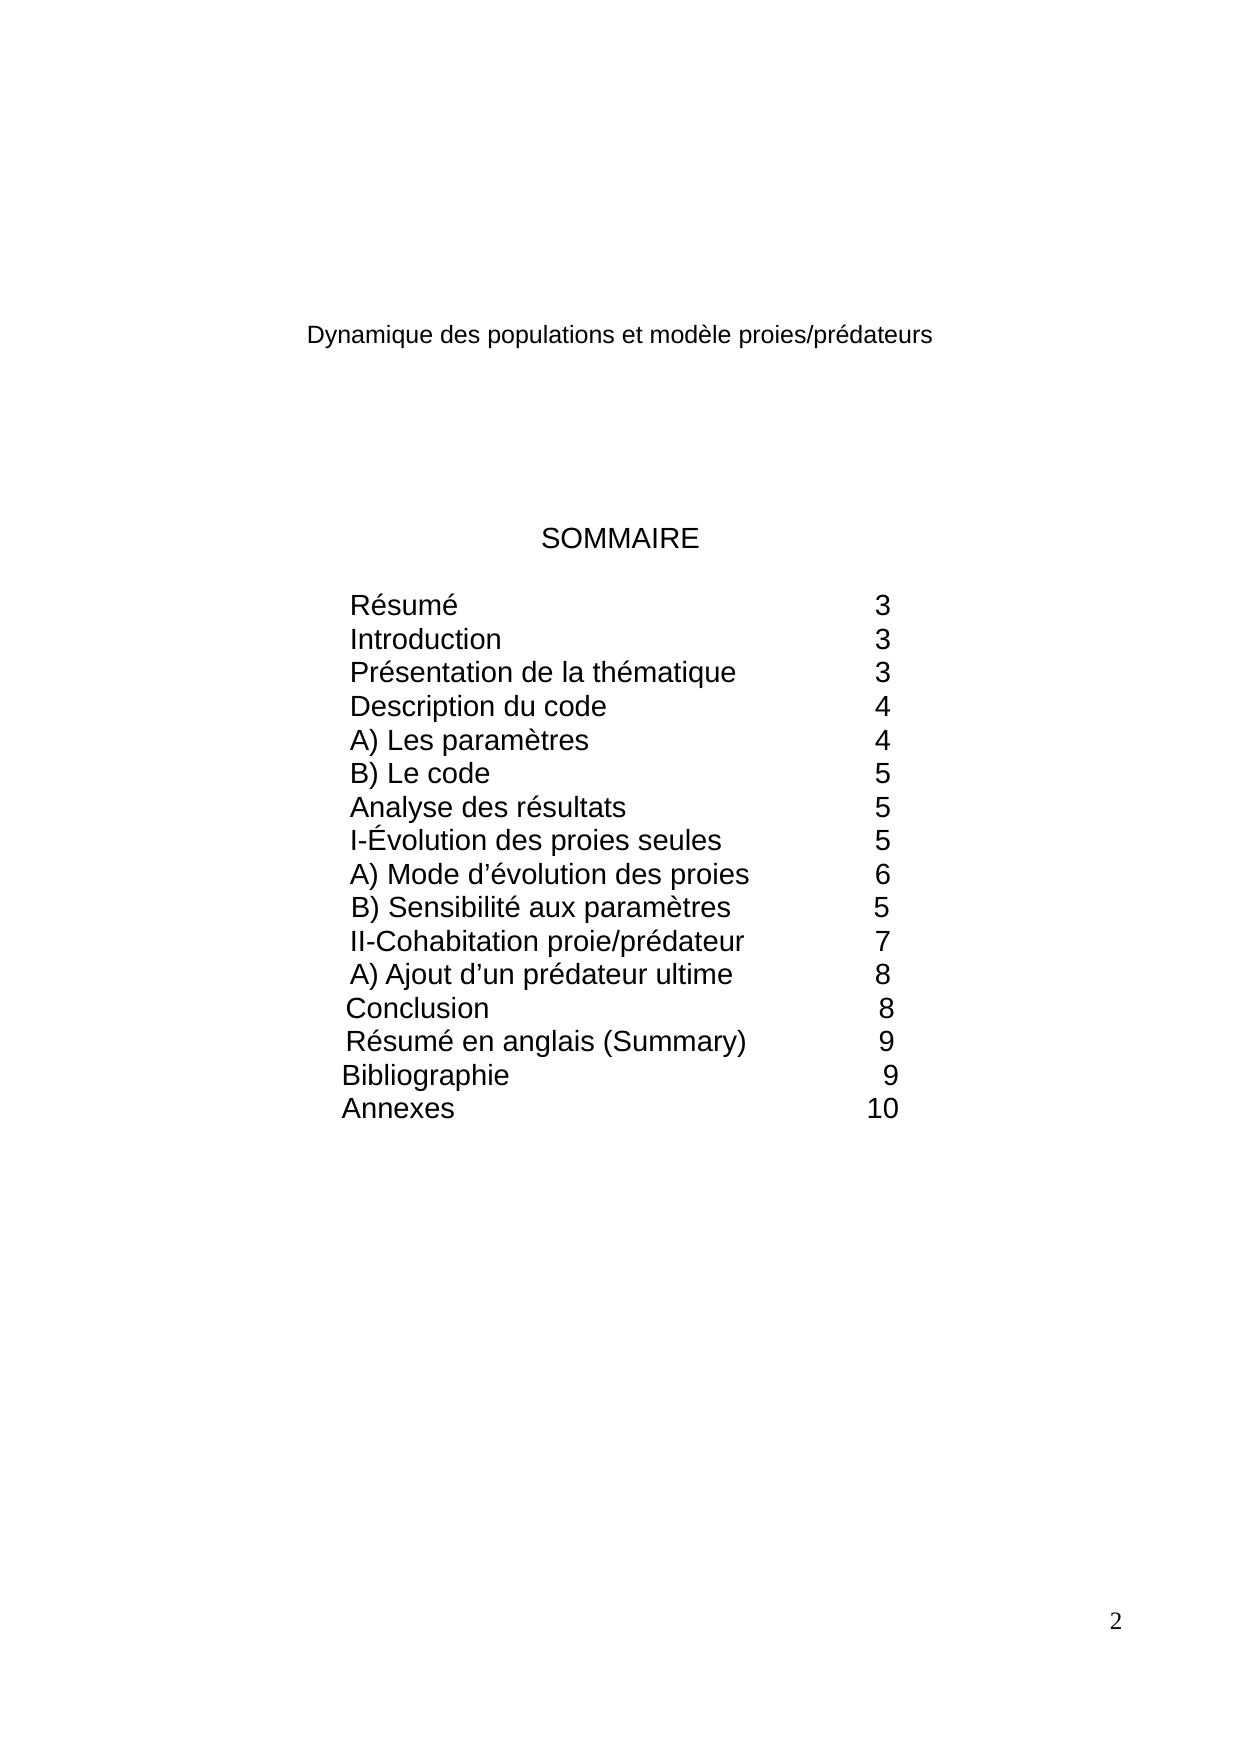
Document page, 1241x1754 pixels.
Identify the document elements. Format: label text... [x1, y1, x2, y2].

text Résumé en anglais (Summary) 9 [118, 1024, 1122, 1058]
text A) Les paramètres 4 [118, 723, 1122, 756]
text Bibliographie 9 [118, 1058, 1122, 1092]
text Résumé 3 [118, 588, 1122, 622]
text Introduction 3 [118, 622, 1122, 656]
text Conclusion 8 [118, 991, 1122, 1024]
text Analyse des résultats 5 [118, 790, 1122, 823]
text A) Mode d’évolution des proies 6 [118, 857, 1122, 890]
text Annexes 10 [118, 1092, 1122, 1125]
text II-Cohabitation proie/prédateur 7 [118, 924, 1122, 957]
text I-Évolution des proies seules 5 [118, 823, 1122, 857]
text Dynamique des populations et modèle proies/prédateurs [118, 320, 1122, 349]
text B) Le code 5 [118, 756, 1122, 790]
text B) Sensibilité aux paramètres 5 [118, 890, 1122, 924]
text SOMMAIRE [118, 521, 1122, 555]
text Présentation de la thématique 3 [118, 656, 1122, 689]
text Description du code 4 [118, 689, 1122, 723]
text A) Ajout d’un prédateur ultime 8 [118, 957, 1122, 991]
